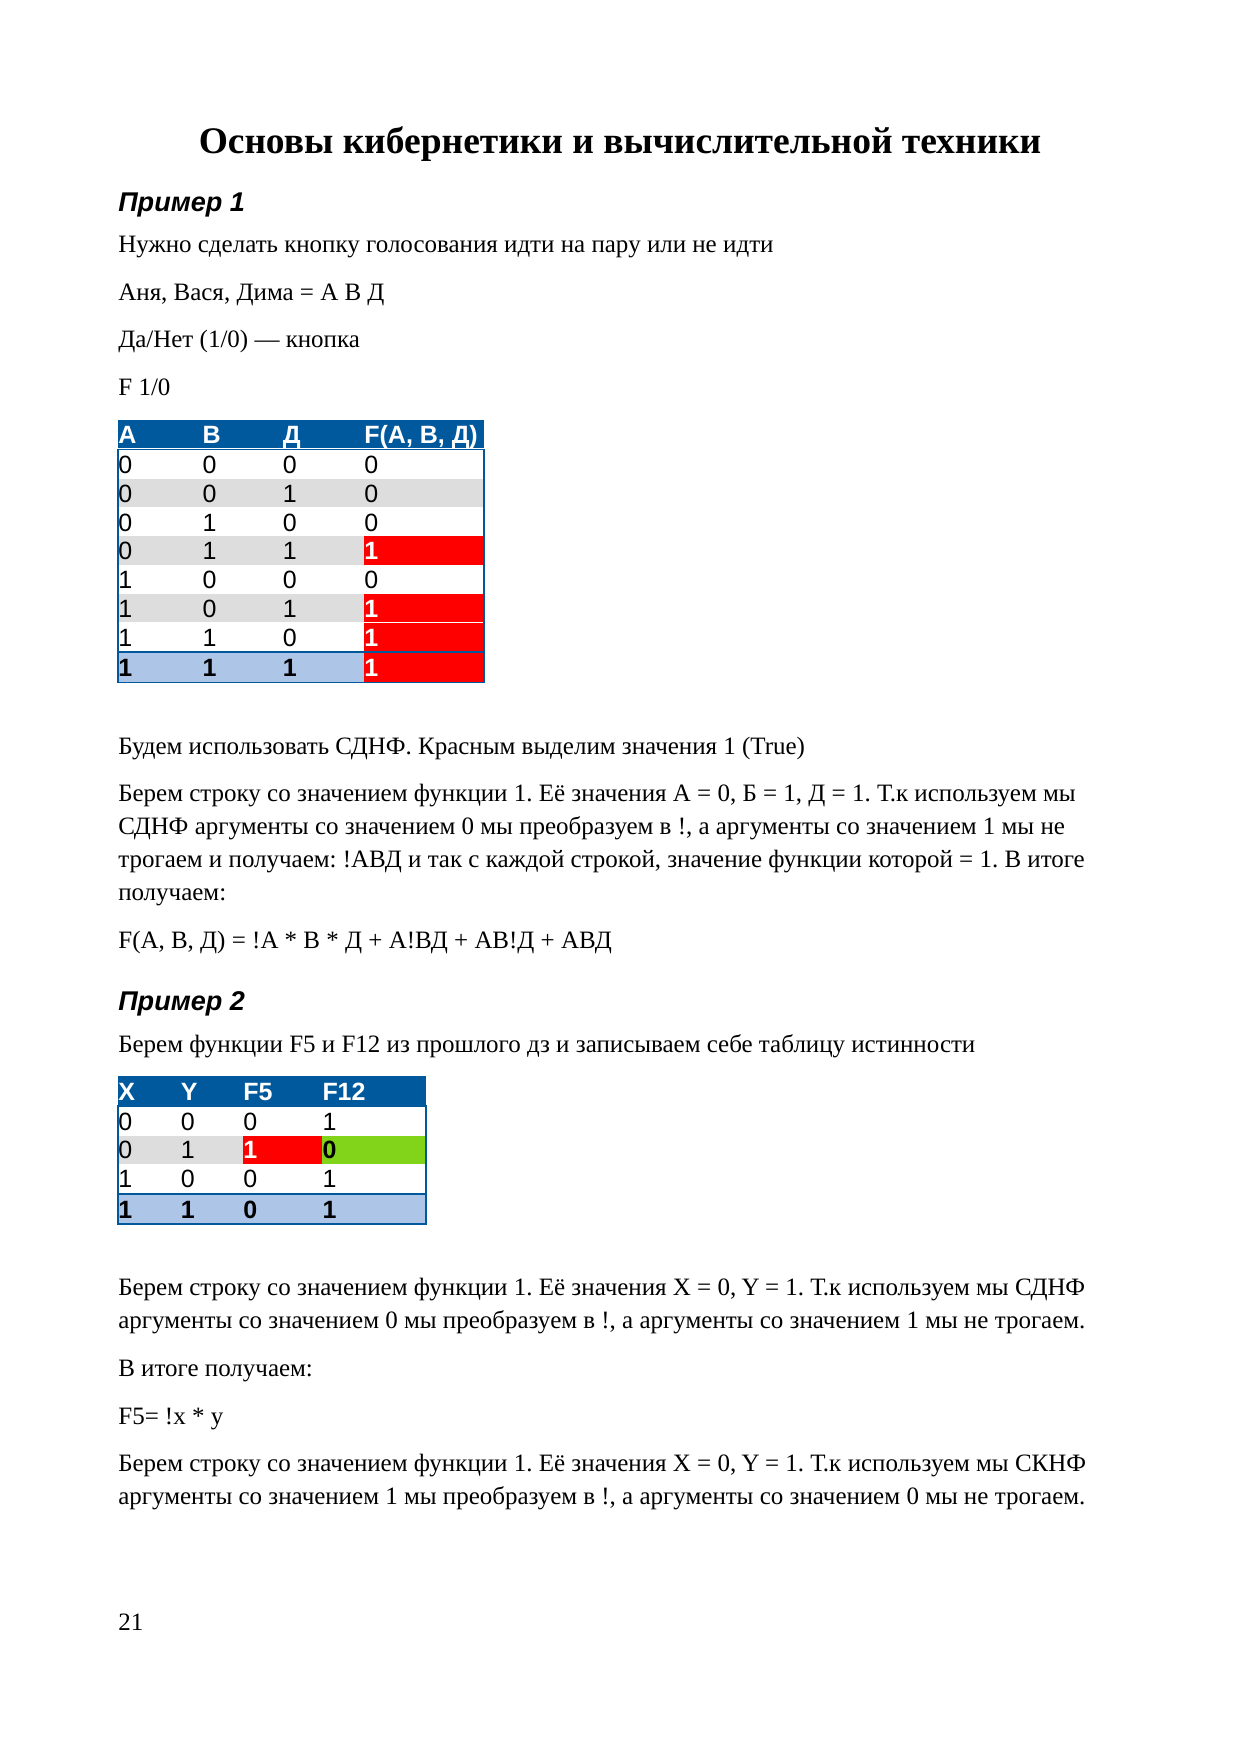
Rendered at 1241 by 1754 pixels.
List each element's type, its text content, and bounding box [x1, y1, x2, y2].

table_cell 1 [202, 536, 283, 565]
table_cell 1 [243, 1136, 322, 1164]
text Будем использовать СДНФ. Красным выделим значения 1 (True) [118, 731, 1122, 759]
text F 1/0 [118, 372, 1122, 401]
table_cell 0 [202, 450, 283, 479]
table_cell 1 [202, 653, 283, 682]
table_cell 0 [202, 594, 283, 622]
table_cell 1 [181, 1195, 243, 1223]
table_cell 1 [119, 594, 202, 622]
table_cell 1 [119, 653, 202, 682]
table_cell 0 [283, 623, 364, 651]
table_cell 0 [364, 450, 483, 479]
table_cell 1 [322, 1164, 425, 1193]
table_cell 1 [202, 508, 283, 536]
table_cell 0 [119, 450, 202, 479]
table_header Y [181, 1076, 243, 1105]
text Да/Нет (1/0) — кнопка [118, 324, 1122, 353]
text В итоге получаем: [118, 1353, 1122, 1382]
table_cell 0 [283, 565, 364, 594]
table_cell 0 [202, 565, 283, 594]
text F(А, В, Д) = !А * В * Д + А!ВД + АВ!Д + АВД [118, 925, 1122, 954]
table_cell 1 [364, 536, 483, 565]
table_cell 0 [202, 479, 283, 507]
text Берем строку со значением функции 1. Её значения А = 0, Б = 1, Д = 1. Т.к используем мы СДНФ аргументы со значением 0 мы преобразуем в !, а аргументы со значением 1 мы не трогаем и получаем: !АВД и так с каждой строкой, значение функции которой = 1. В итоге получаем: [118, 778, 1122, 906]
table_cell 0 [119, 1136, 181, 1164]
table_cell 1 [283, 536, 364, 565]
table_cell 1 [119, 565, 202, 594]
table_cell 0 [181, 1107, 243, 1136]
text Берем строку со значением функции 1. Её значения X = 0, Y = 1. Т.к используем мы СДНФ аргументы со значением 0 мы преобразуем в !, а аргументы со значением 1 мы не трогаем. [118, 1272, 1122, 1334]
table_header F12 [322, 1076, 426, 1105]
table_cell 0 [119, 479, 202, 507]
table_cell 0 [181, 1164, 243, 1193]
table_cell 0 [283, 450, 364, 479]
table_header F(А, В, Д) [364, 420, 484, 448]
table_cell 0 [364, 565, 483, 594]
table_cell 0 [243, 1195, 322, 1223]
table_cell 0 [243, 1164, 322, 1193]
table_cell 1 [119, 1164, 181, 1193]
table_cell 1 [181, 1136, 243, 1164]
table_cell 0 [364, 508, 483, 536]
table_cell 1 [119, 623, 202, 651]
table_cell 1 [283, 653, 364, 682]
table_cell 1 [322, 1107, 425, 1136]
table_header Д [283, 420, 364, 448]
table_cell 1 [364, 594, 483, 622]
table_cell 0 [119, 536, 202, 565]
table_cell 1 [364, 623, 483, 651]
table_header X [118, 1076, 181, 1105]
table_header А [118, 420, 202, 448]
text F5= !x * y [118, 1401, 1122, 1429]
table_cell 0 [119, 508, 202, 536]
table_cell 0 [322, 1136, 425, 1164]
text Берем функции F5 и F12 из прошлого дз и записываем себе таблицу истинности [118, 1029, 1122, 1058]
table_header F5 [243, 1076, 322, 1105]
table_cell 1 [322, 1195, 425, 1223]
table_cell 1 [364, 653, 483, 682]
subtitle Пример 2 [118, 985, 1122, 1016]
table_cell 0 [283, 508, 364, 536]
table_cell 1 [119, 1195, 181, 1223]
text Аня, Вася, Дима = А В Д [118, 277, 1122, 306]
subtitle Пример 1 [118, 186, 1122, 217]
text Нужно сделать кнопку голосования идти на пару или не идти [118, 229, 1122, 258]
text Берем строку со значением функции 1. Её значения X = 0, Y = 1. Т.к используем мы СКНФ аргументы со значением 1 мы преобразуем в !, а аргументы со значением 0 мы не трогаем. [118, 1448, 1122, 1510]
table_cell 0 [119, 1107, 181, 1136]
table_cell 1 [283, 479, 364, 507]
table_cell 1 [202, 623, 283, 651]
table_header В [202, 420, 283, 448]
table_cell 1 [283, 594, 364, 622]
table_cell 0 [364, 479, 483, 507]
table_cell 0 [243, 1107, 322, 1136]
